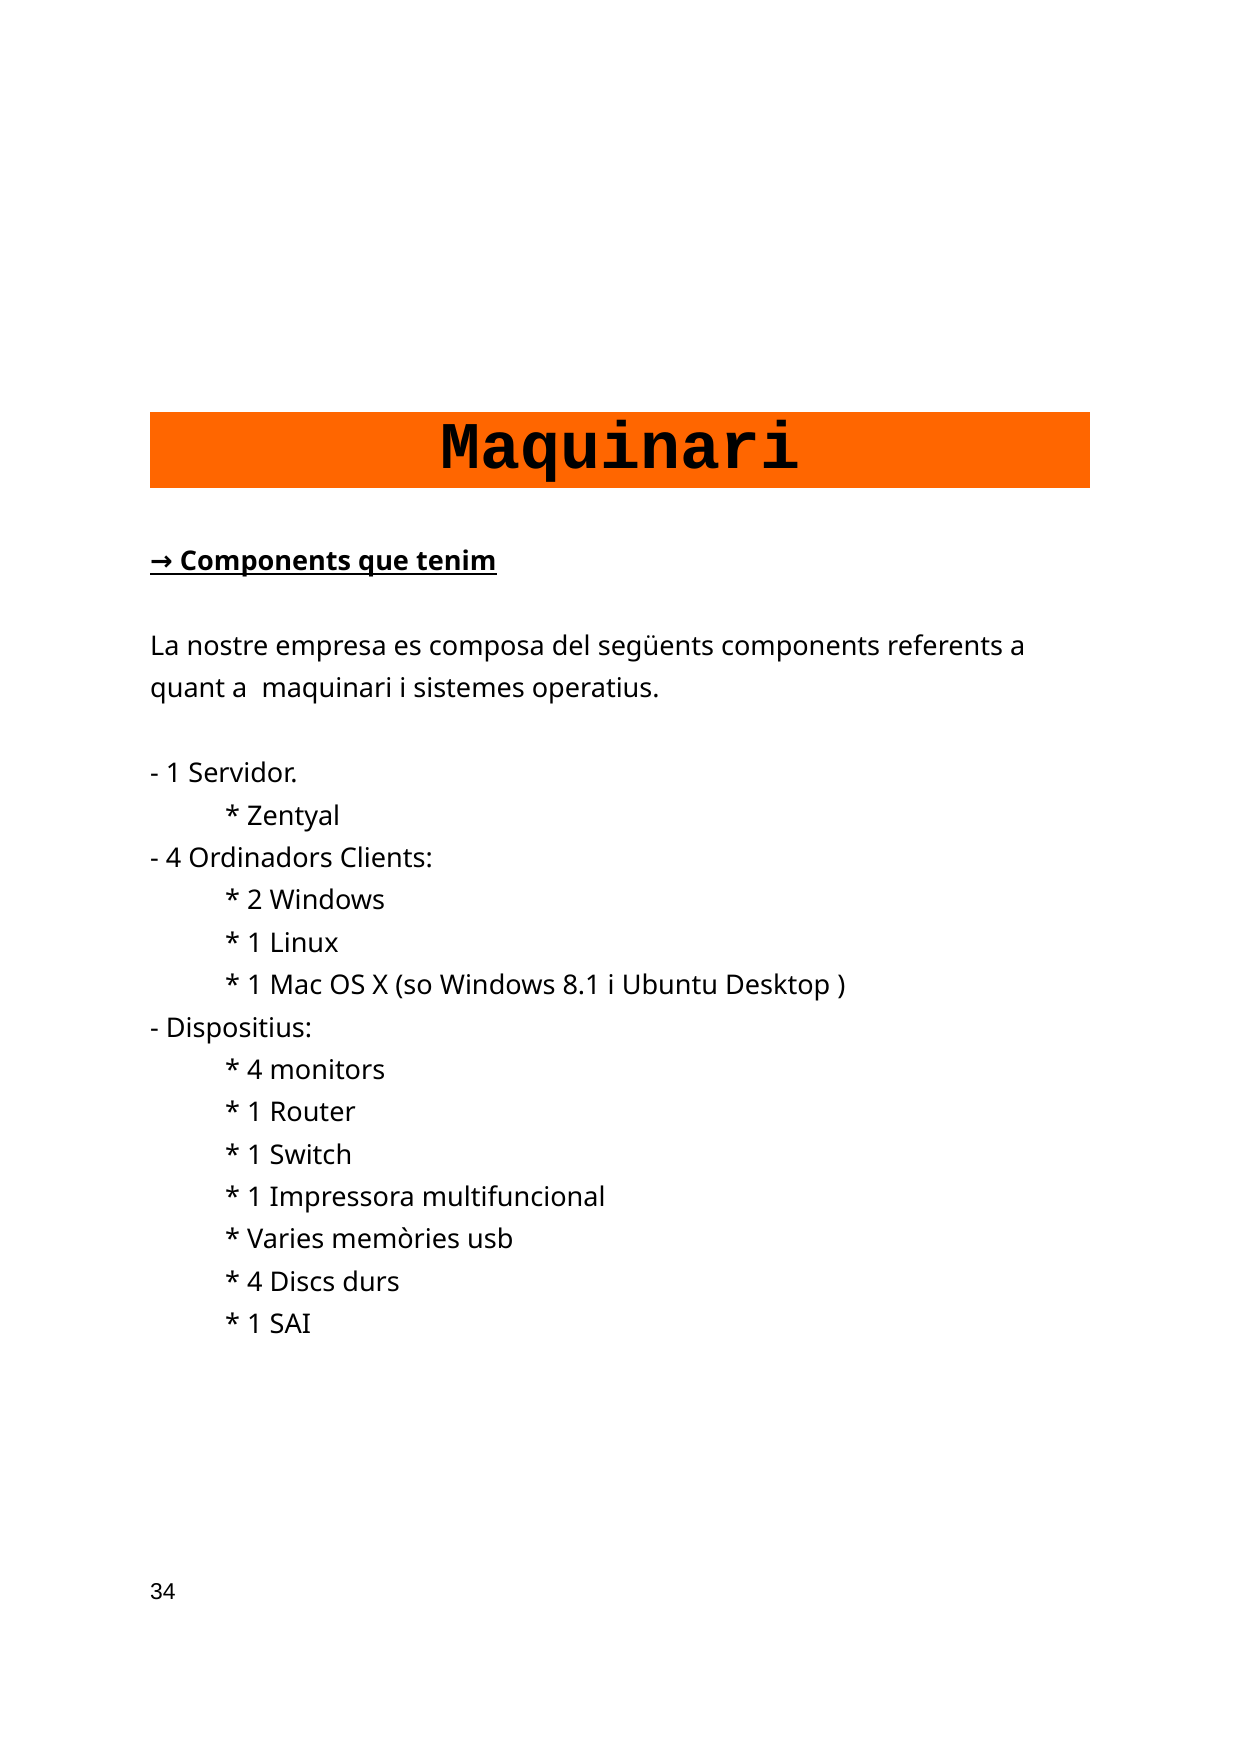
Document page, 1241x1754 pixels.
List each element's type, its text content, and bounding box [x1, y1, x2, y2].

text * Zentyal [150, 796, 1090, 833]
text * 1 Impressora multifuncional [150, 1178, 1090, 1214]
text * 4 monitors [150, 1050, 1090, 1087]
text Maquinari [150, 412, 1090, 488]
text La nostre empresa es composa del següents components referents a quant a maquinari i sistemes operatius. [150, 626, 1090, 706]
text * 1 SAI [150, 1305, 1090, 1342]
text * 1 Switch [150, 1135, 1090, 1172]
text * Varies memòries usb [150, 1220, 1090, 1257]
text * 4 Discs durs [150, 1262, 1090, 1299]
text * 1 Router [150, 1093, 1090, 1130]
text * 1 Mac OS X (so Windows 8.1 i Ubuntu Desktop ) [150, 966, 1090, 1002]
text → Components que tenim [150, 542, 1090, 578]
text - 1 Servidor. [150, 754, 1090, 791]
text - Dispositius: [150, 1008, 1090, 1045]
text - 4 Ordinadors Clients: [150, 838, 1090, 875]
text * 1 Linux [150, 923, 1090, 960]
text * 2 Windows [150, 881, 1090, 918]
